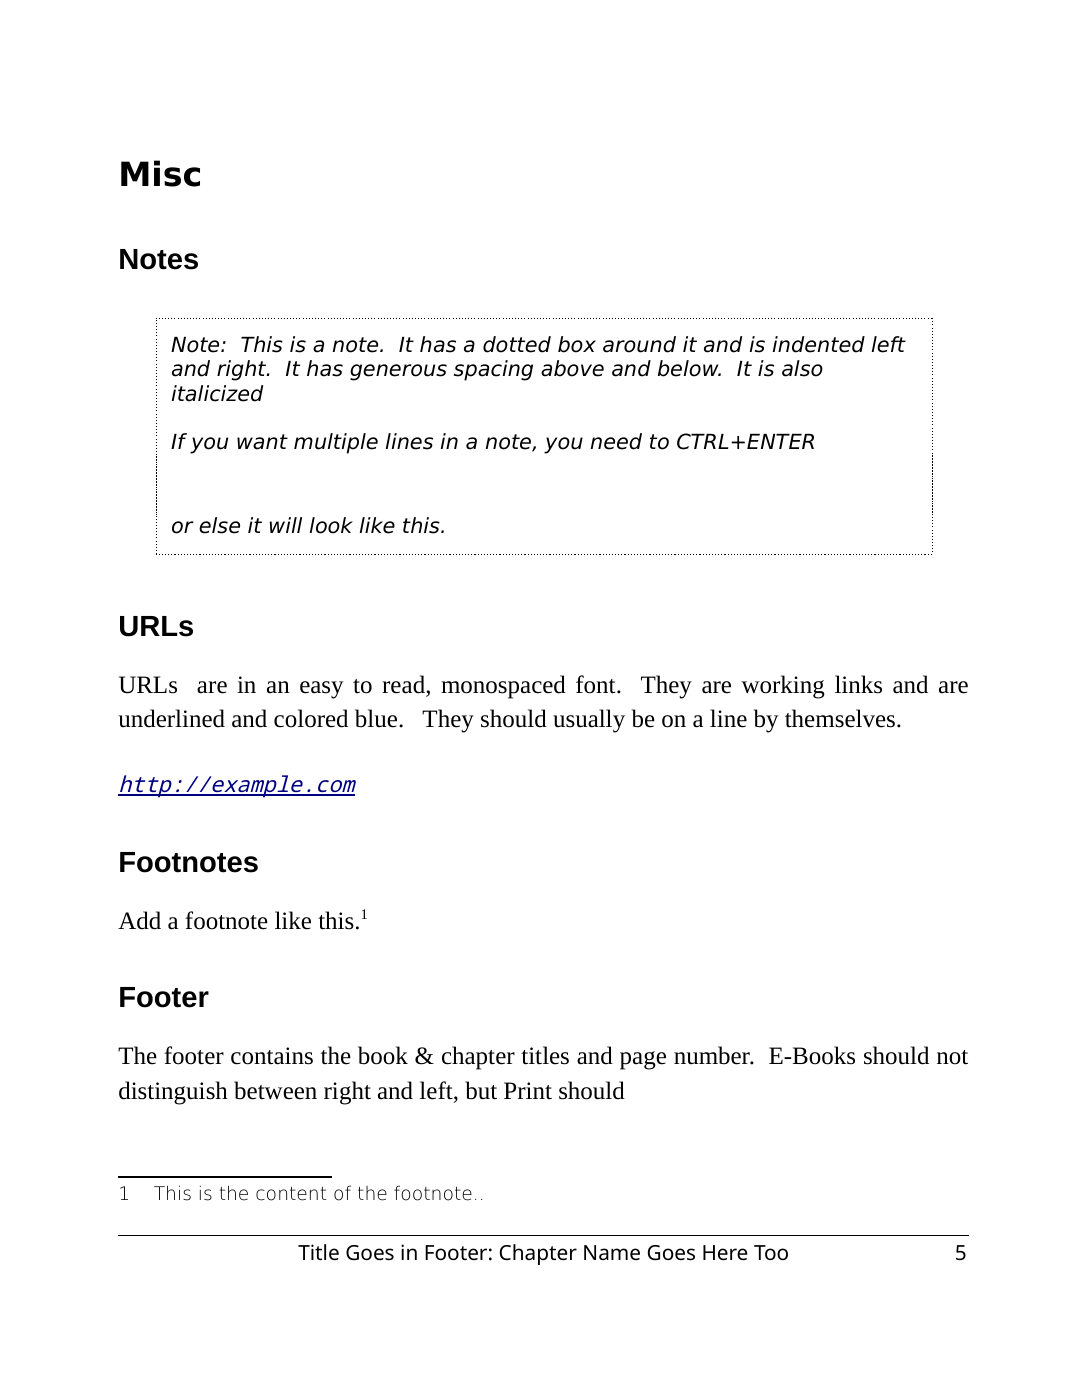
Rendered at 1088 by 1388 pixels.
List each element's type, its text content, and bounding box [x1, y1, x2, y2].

subtitle URLs [118, 609, 969, 643]
text The footer contains the book & chapter titles and page number. E-Books should not distinguish between right and left, but Print should [118, 1041, 969, 1104]
subtitle Misc [118, 156, 969, 194]
text Note: This is a note. It has a dotted box around it and is indented left and right. It has generous spacing above and below. It is also italicized If you want multiple lines in a note, you need to CTRL+ENTER [156, 318, 932, 454]
subtitle Notes [118, 242, 969, 276]
text URLs are in an easy to read, monospaced font. They are working links and are underlined and colored blue. They should usually be on a line by themselves. [118, 670, 969, 733]
subtitle Footnotes [118, 845, 969, 878]
text http://example.com [118, 769, 969, 799]
text or else it will look like this. [156, 499, 932, 554]
subtitle Footer [118, 980, 969, 1014]
text Add a footnote like this. [118, 906, 969, 934]
text This is the content of the footnote.. [118, 1183, 969, 1205]
